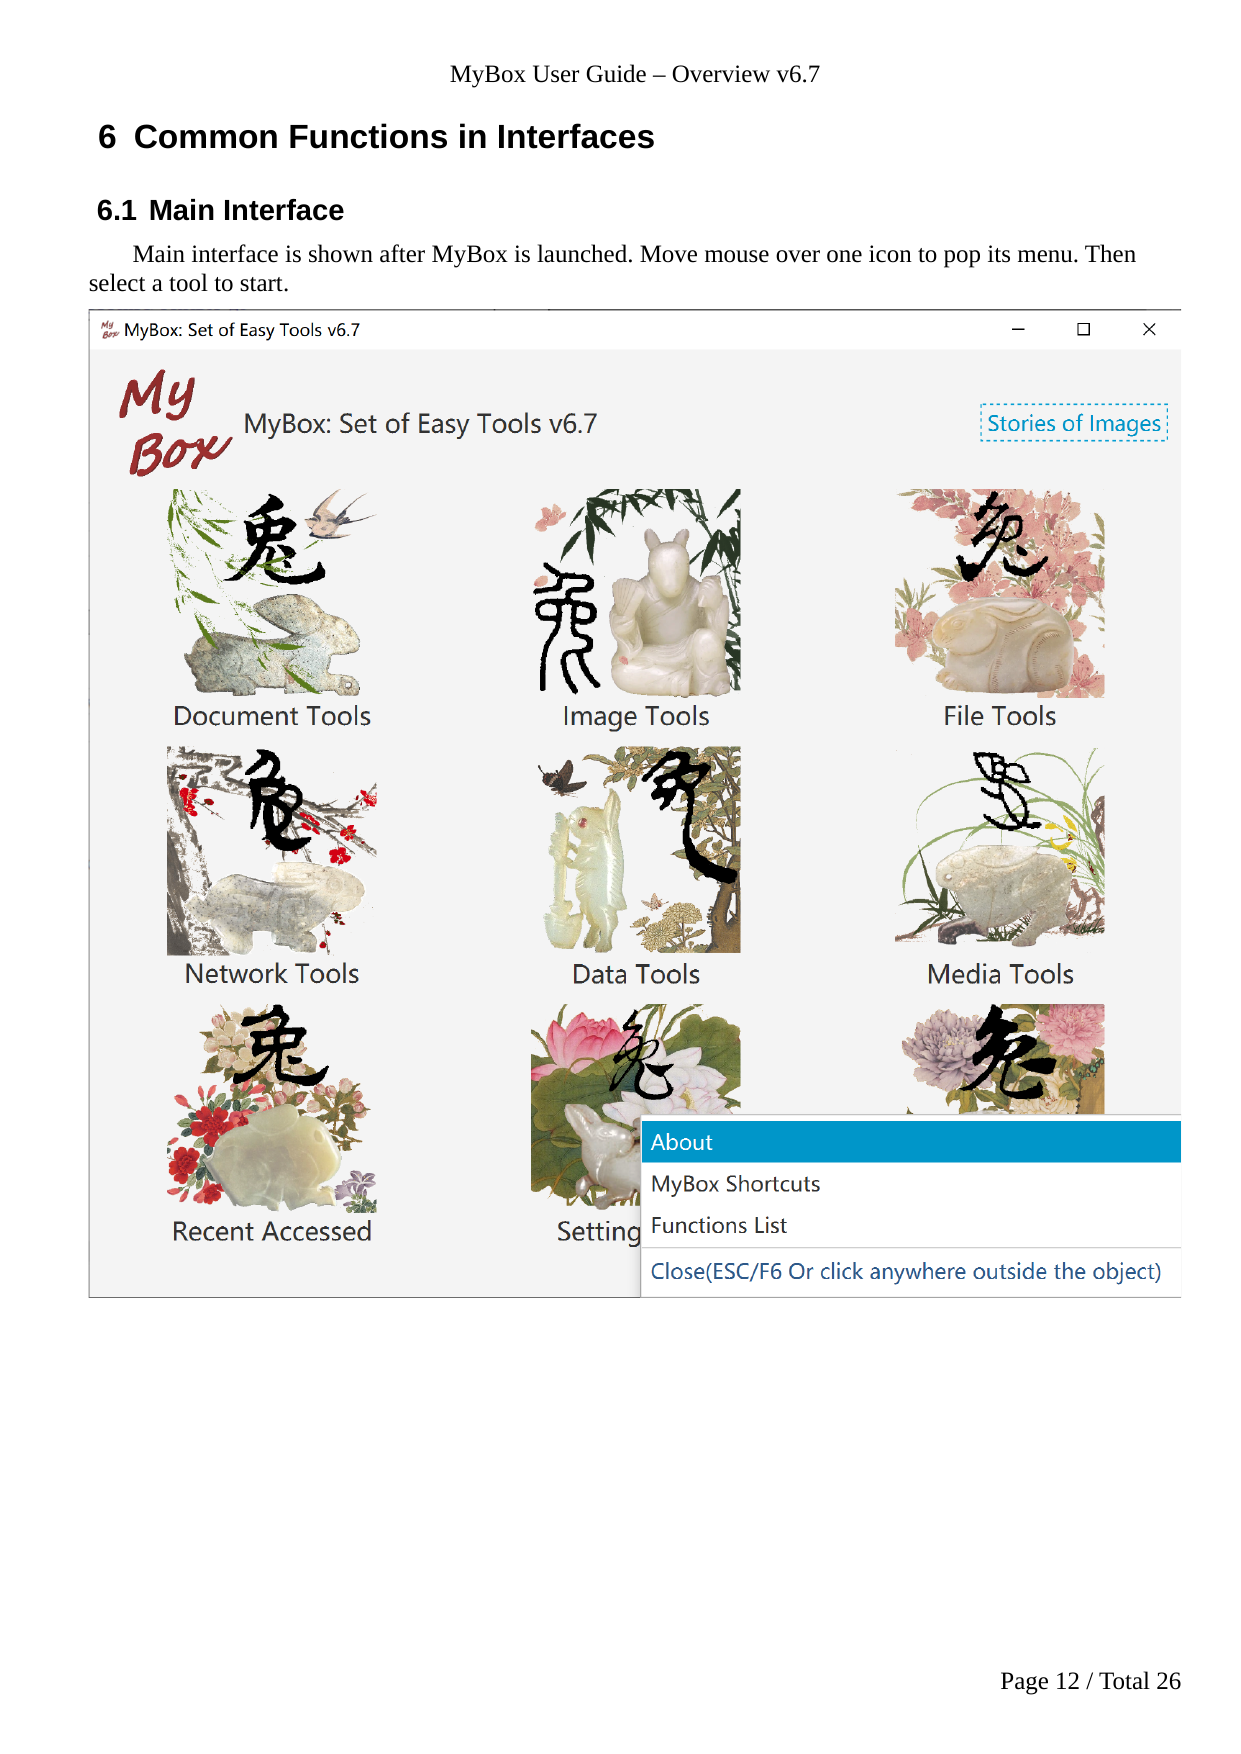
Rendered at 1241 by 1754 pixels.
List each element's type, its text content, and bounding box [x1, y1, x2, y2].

subtitle Common Functions in Interfaces [88, 117, 1181, 156]
subtitle Main Interface [88, 193, 1181, 227]
text Main interface is shown after MyBox is launched. Move mouse over one icon to pop its menu. Then select a tool to start. [88, 239, 1181, 297]
picture [88, 309, 1182, 1298]
